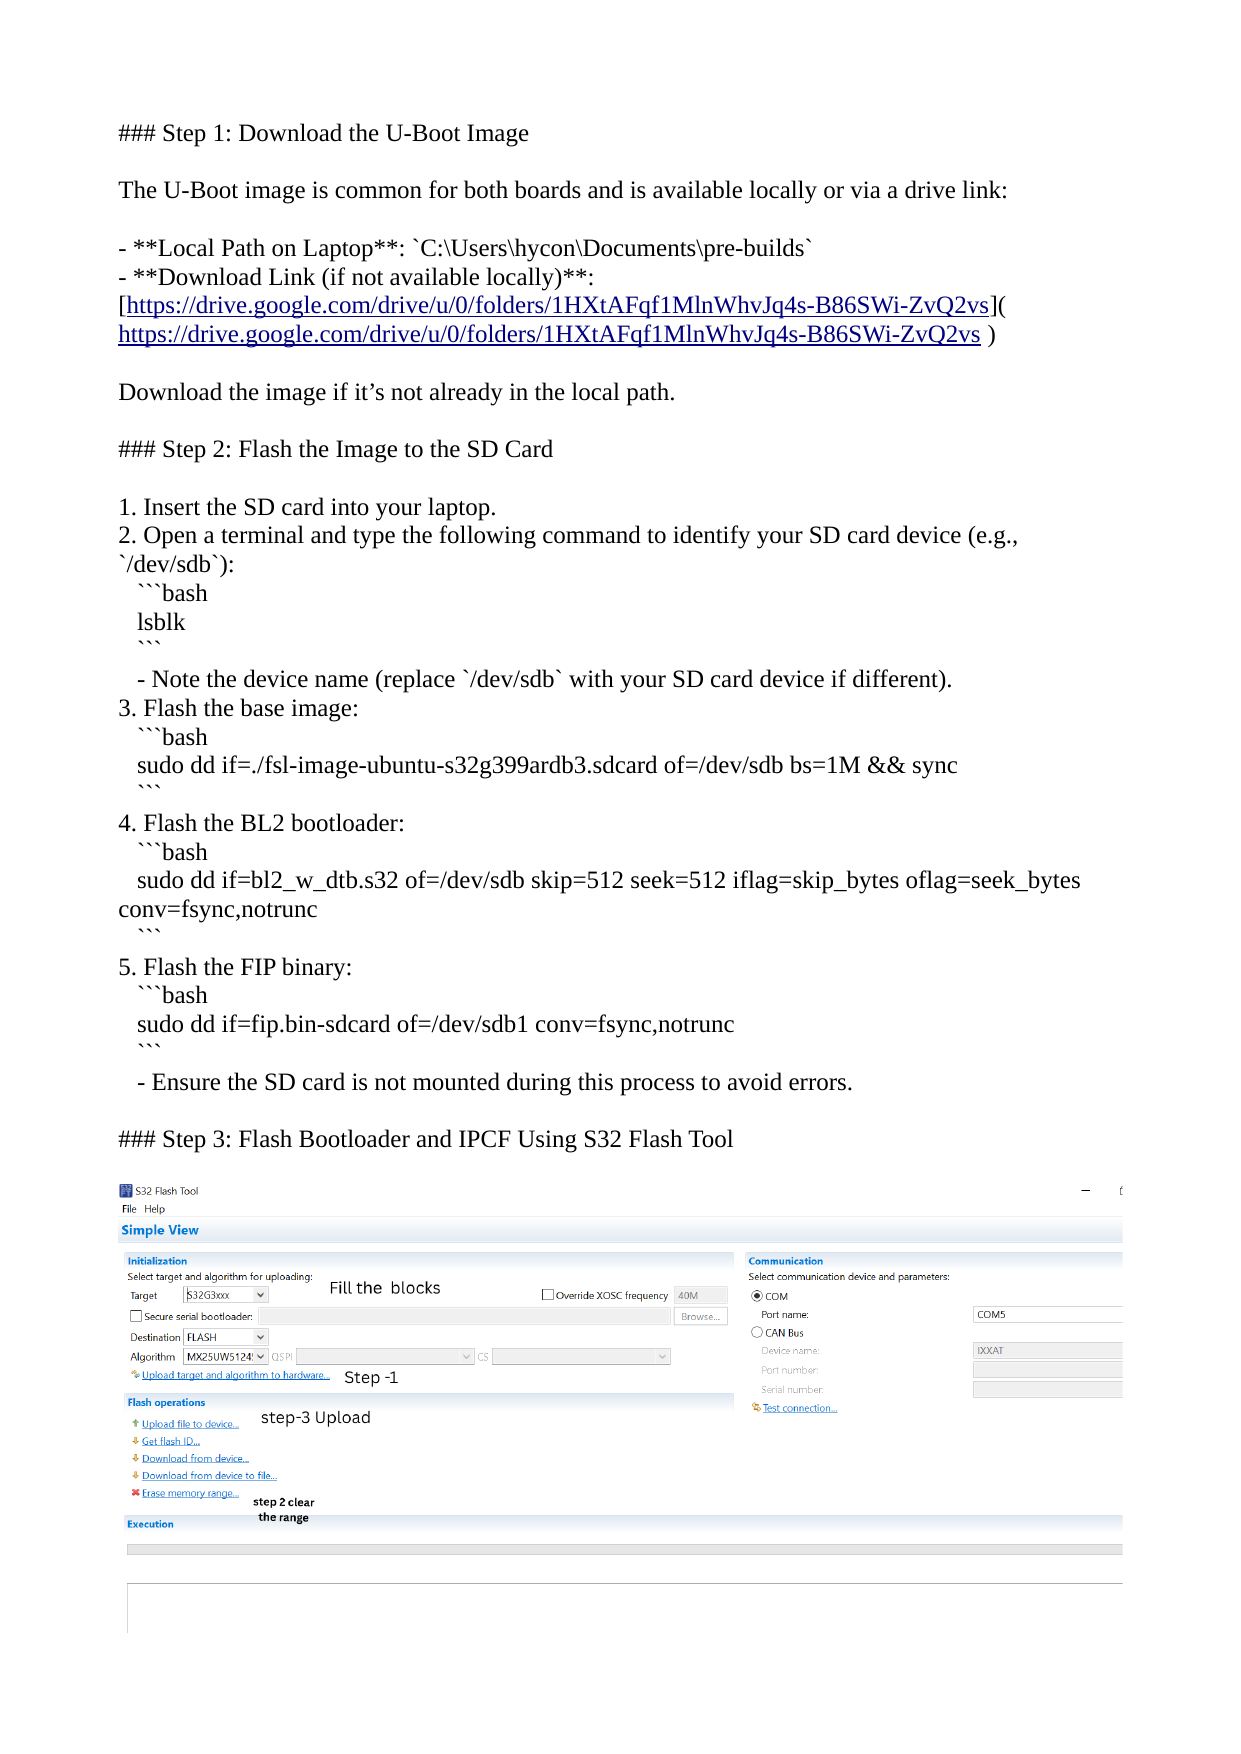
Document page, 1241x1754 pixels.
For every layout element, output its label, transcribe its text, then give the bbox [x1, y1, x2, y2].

text sudo dd if=bl2_w_dtb.s32 of=/dev/sdb skip=512 seek=512 iflag=skip_bytes oflag=seek_bytes conv=fsync,notrunc [118, 866, 1122, 923]
text lsblk [118, 607, 1122, 636]
text The U-Boot image is common for both boards and is available locally or via a drive link: [118, 176, 1122, 204]
text - **Local Path on Laptop**: `C:\Users\hycon\Documents\pre-builds` [118, 233, 1122, 262]
text ```bash [118, 578, 1122, 607]
text ```bash [118, 981, 1122, 1009]
text sudo dd if=./fsl-image-ubuntu-s32g399ardb3.sdcard of=/dev/sdb bs=1M && sync [118, 751, 1122, 779]
text 5. Flash the FIP binary: [118, 952, 1122, 981]
text ### Step 1: Download the U-Boot Image [118, 118, 1122, 147]
text 2. Open a terminal and type the following command to identify your SD card device (e.g., `/dev/sdb`): [118, 521, 1122, 578]
text ``` [118, 636, 1122, 664]
text ``` [118, 923, 1122, 952]
text - **Download Link (if not available locally)**: [https://drive.google.com/drive/u/0/folders/1HXtAFqf1MlnWhvJq4s-B86SWi-ZvQ2vs]( https://drive.google.com/drive/u/0/folders/1HXtAFqf1MlnWhvJq4s-B86SWi-ZvQ2vs ) [118, 262, 1122, 348]
text sudo dd if=fip.bin-sdcard of=/dev/sdb1 conv=fsync,notrunc [118, 1009, 1122, 1038]
text ```bash [118, 837, 1122, 866]
text ``` [118, 1038, 1122, 1067]
text Download the image if it’s not already in the local path. [118, 377, 1122, 406]
text 3. Flash the base image: [118, 693, 1122, 722]
text ```bash [118, 722, 1122, 751]
picture [118, 1181, 1123, 1633]
text ### Step 2: Flash the Image to the SD Card [118, 434, 1122, 463]
text 1. Insert the SD card into your laptop. [118, 492, 1122, 521]
text 4. Flash the BL2 bootloader: [118, 808, 1122, 837]
text ### Step 3: Flash Bootloader and IPCF Using S32 Flash Tool [118, 1124, 1122, 1153]
text ``` [118, 779, 1122, 808]
text - Ensure the SD card is not mounted during this process to avoid errors. [118, 1067, 1122, 1096]
text - Note the device name (replace `/dev/sdb` with your SD card device if different). [118, 664, 1122, 693]
